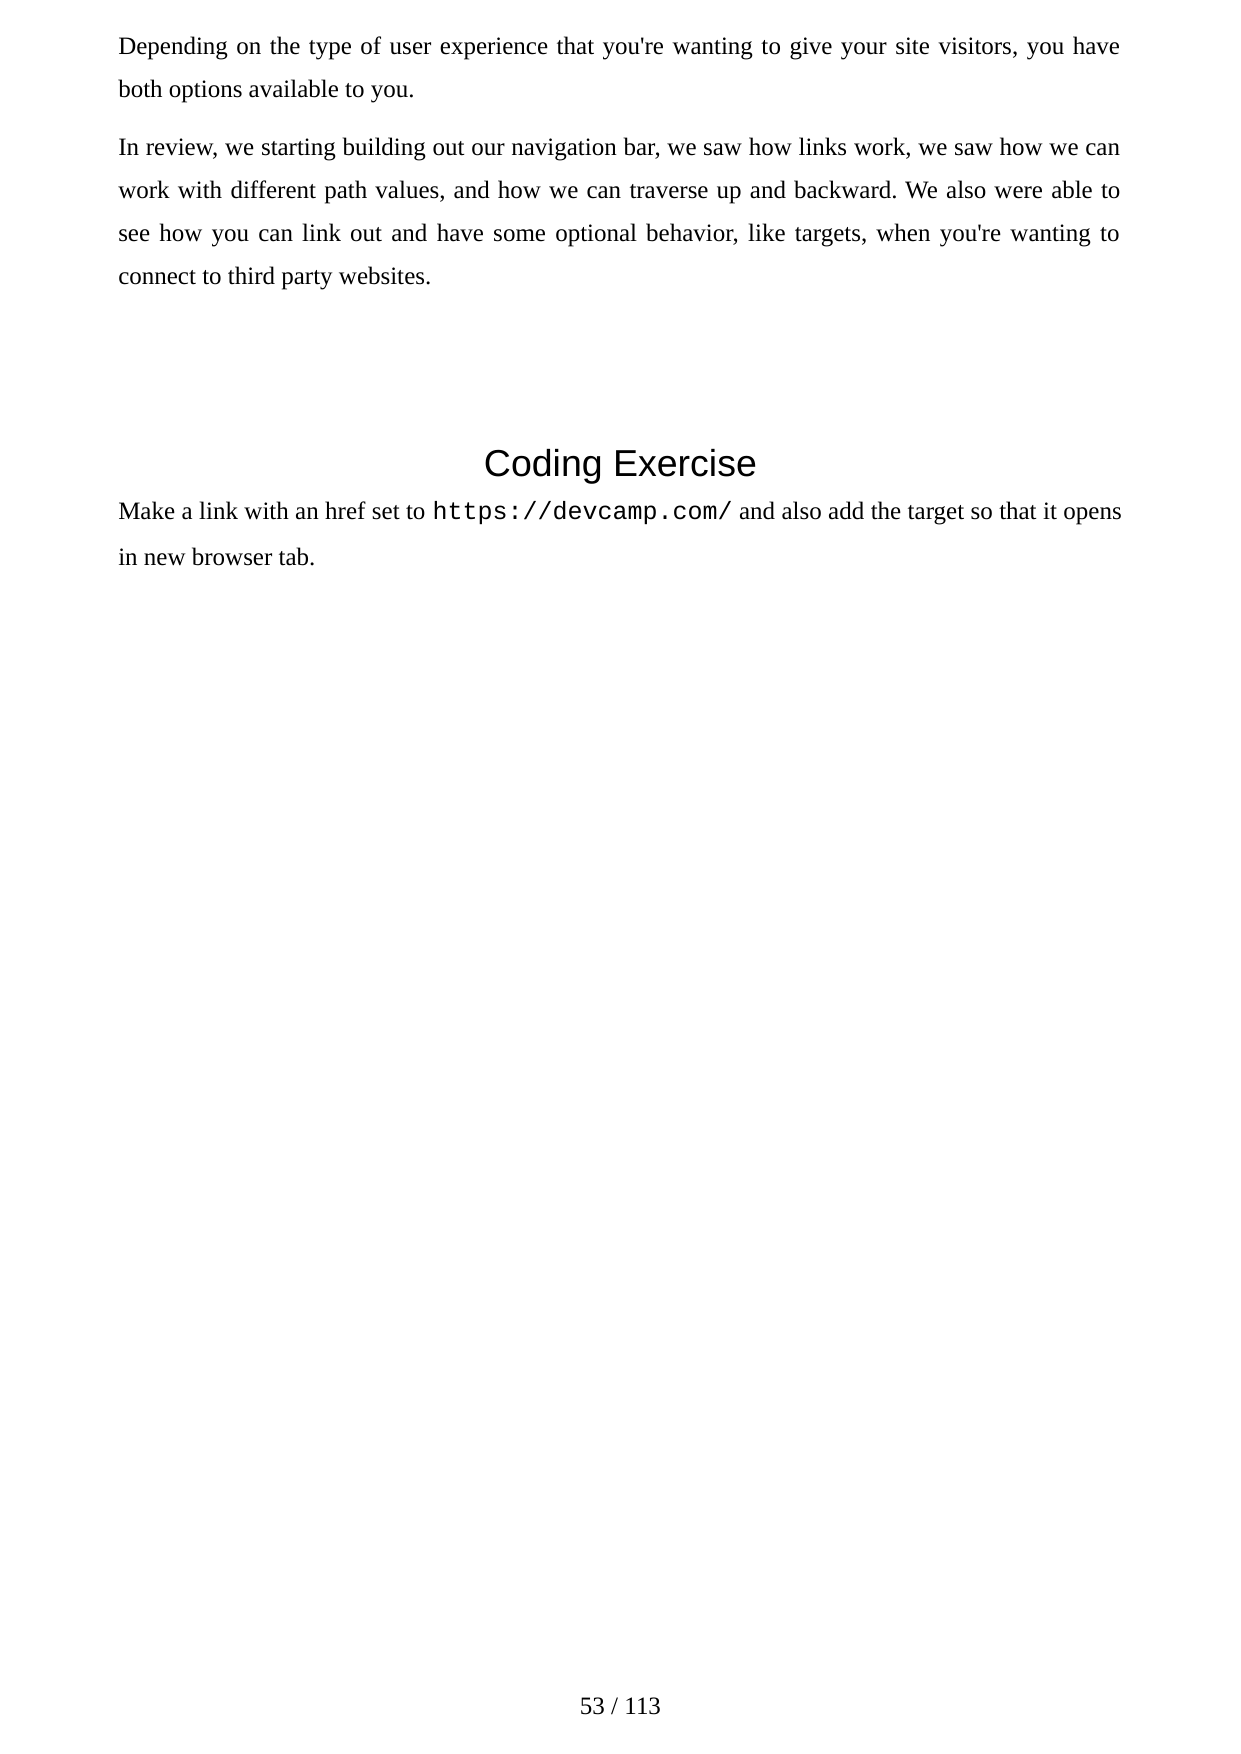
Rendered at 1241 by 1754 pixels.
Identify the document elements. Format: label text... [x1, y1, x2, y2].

subtitle Coding Exercise [118, 441, 1122, 484]
text Depending on the type of user experience that you're wanting to give your site visitors, you have both options available to you. [118, 31, 1122, 103]
text Make a link with an href set to https://devcamp.com/ and also add the target so that it opens in new browser tab. [118, 496, 1122, 570]
text In review, we starting building out our navigation bar, we saw how links work, we saw how we can work with different path values, and how we can traverse up and backward. We also were able to see how you can link out and have some optional behavior, like targets, when you're wanting to connect to third party websites. [118, 132, 1122, 290]
